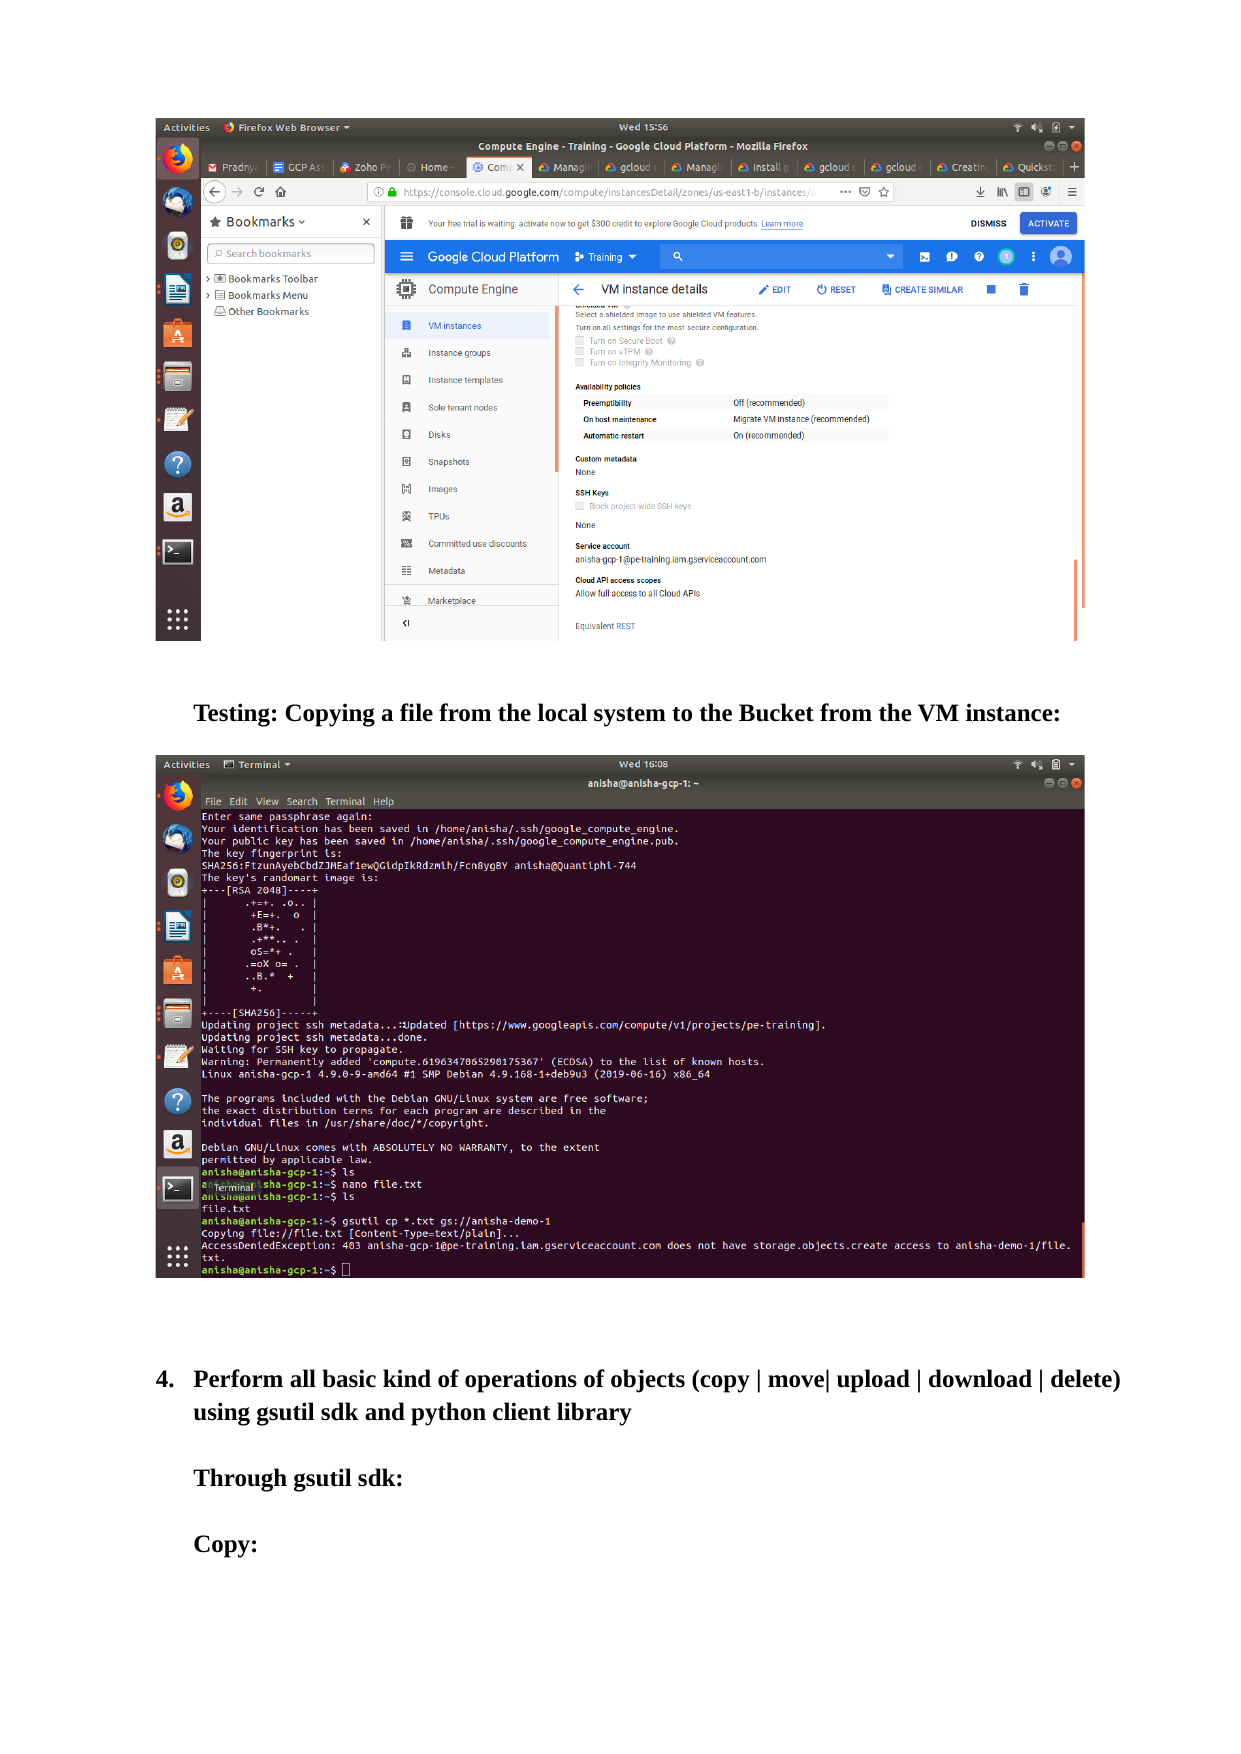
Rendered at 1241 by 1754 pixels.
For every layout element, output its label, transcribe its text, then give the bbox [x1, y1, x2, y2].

text Through gsutil sdk: [156, 1463, 1122, 1492]
list Perform all basic kind of operations of objects (copy | move| upload | download | delete) using gsutil sdk and python client library [156, 1364, 1122, 1426]
text Testing: Copying a file from the local system to the Bucket from the VM instance: [193, 698, 1122, 727]
picture [155, 755, 1085, 1278]
text Copy: [156, 1529, 1122, 1558]
picture [155, 118, 1085, 641]
